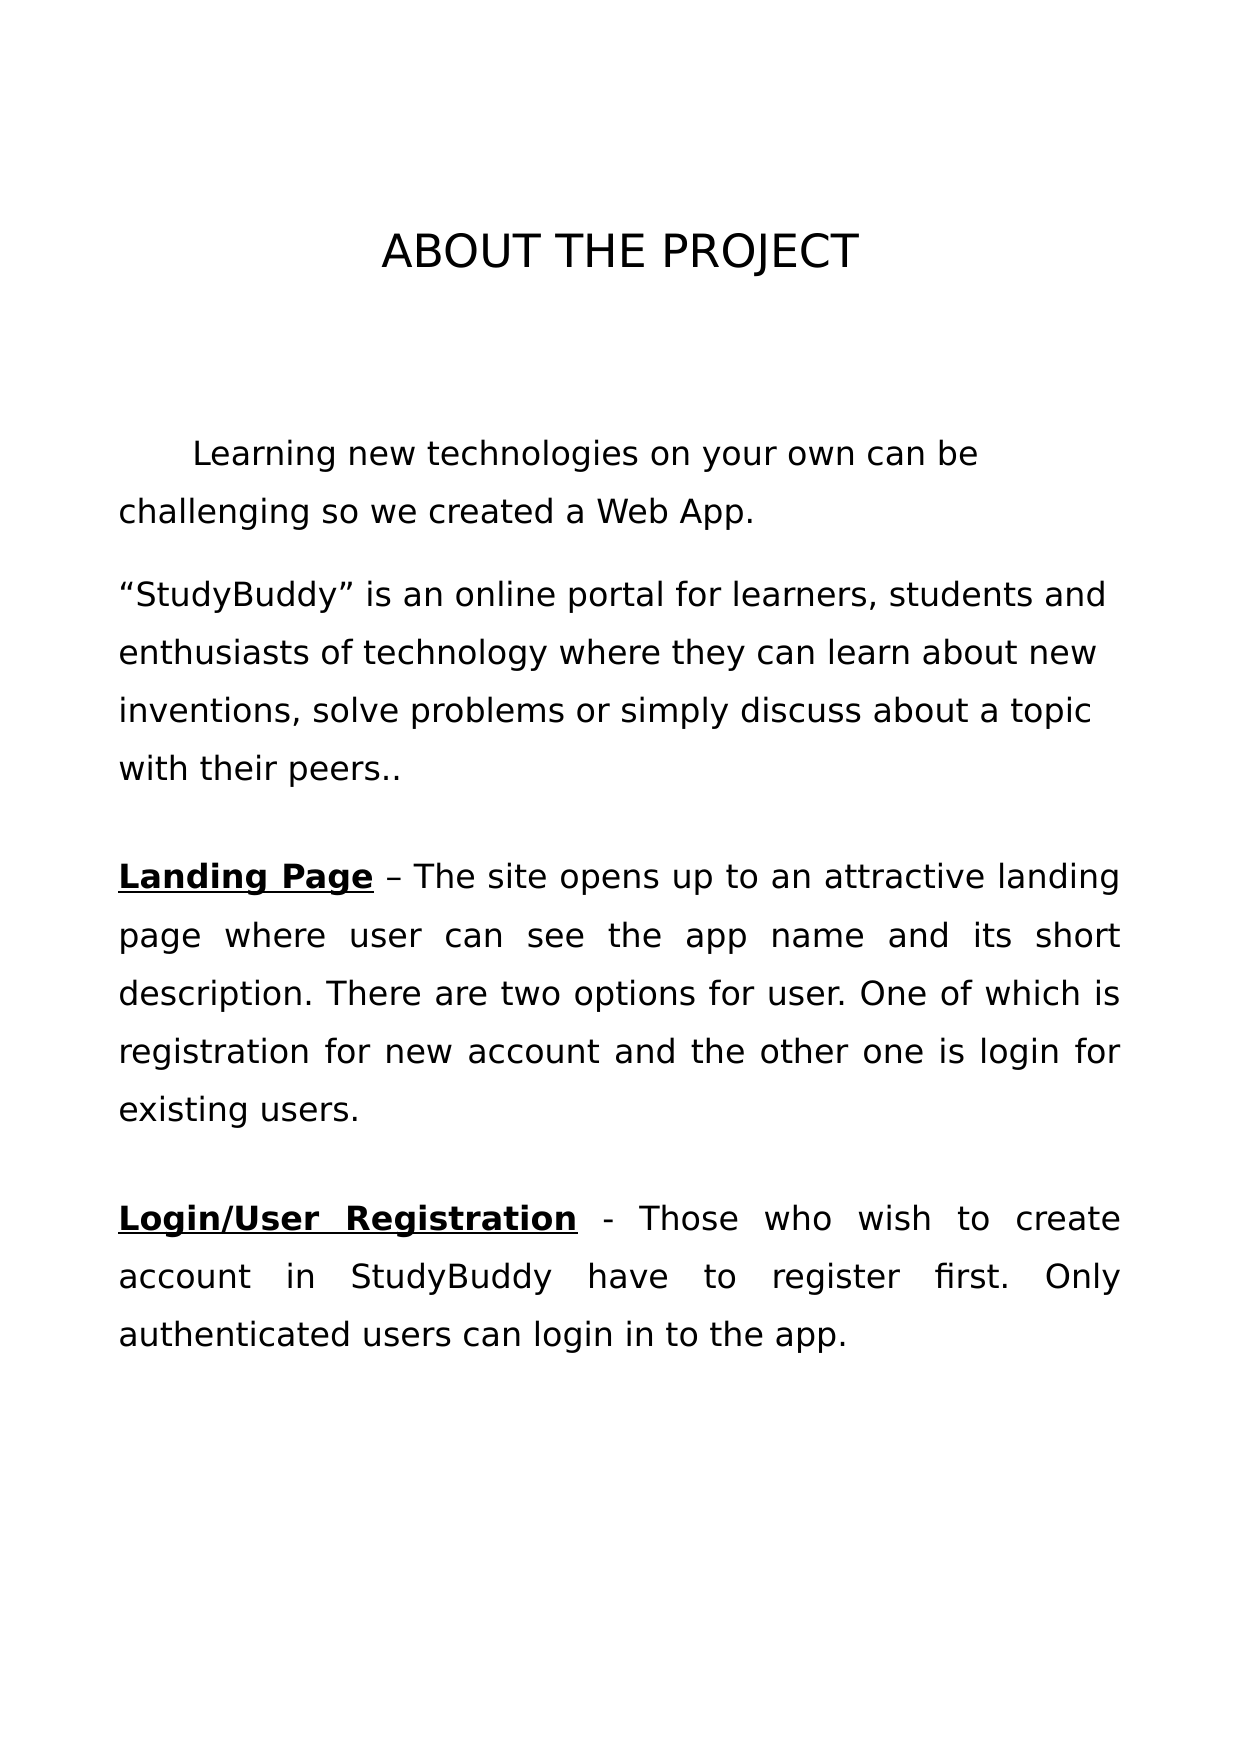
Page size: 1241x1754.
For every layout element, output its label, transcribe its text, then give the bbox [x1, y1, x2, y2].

text Learning new technologies on your own can be challenging so we created a Web App. [118, 434, 1122, 531]
text Login/User Registration - Those who wish to create account in StudyBuddy have to register first. Only authenticated users can login in to the app. [118, 1199, 1122, 1354]
text Landing Page – The site opens up to an attractive landing page where user can see the app name and its short description. There are two options for user. One of which is registration for new account and the other one is login for existing users. [118, 858, 1122, 1129]
text ABOUT THE PROJECT [118, 225, 1122, 279]
text “StudyBuddy” is an online portal for learners, students and enthusiasts of technology where they can learn about new inventions, solve problems or simply discuss about a topic with their peers.. [118, 575, 1122, 789]
